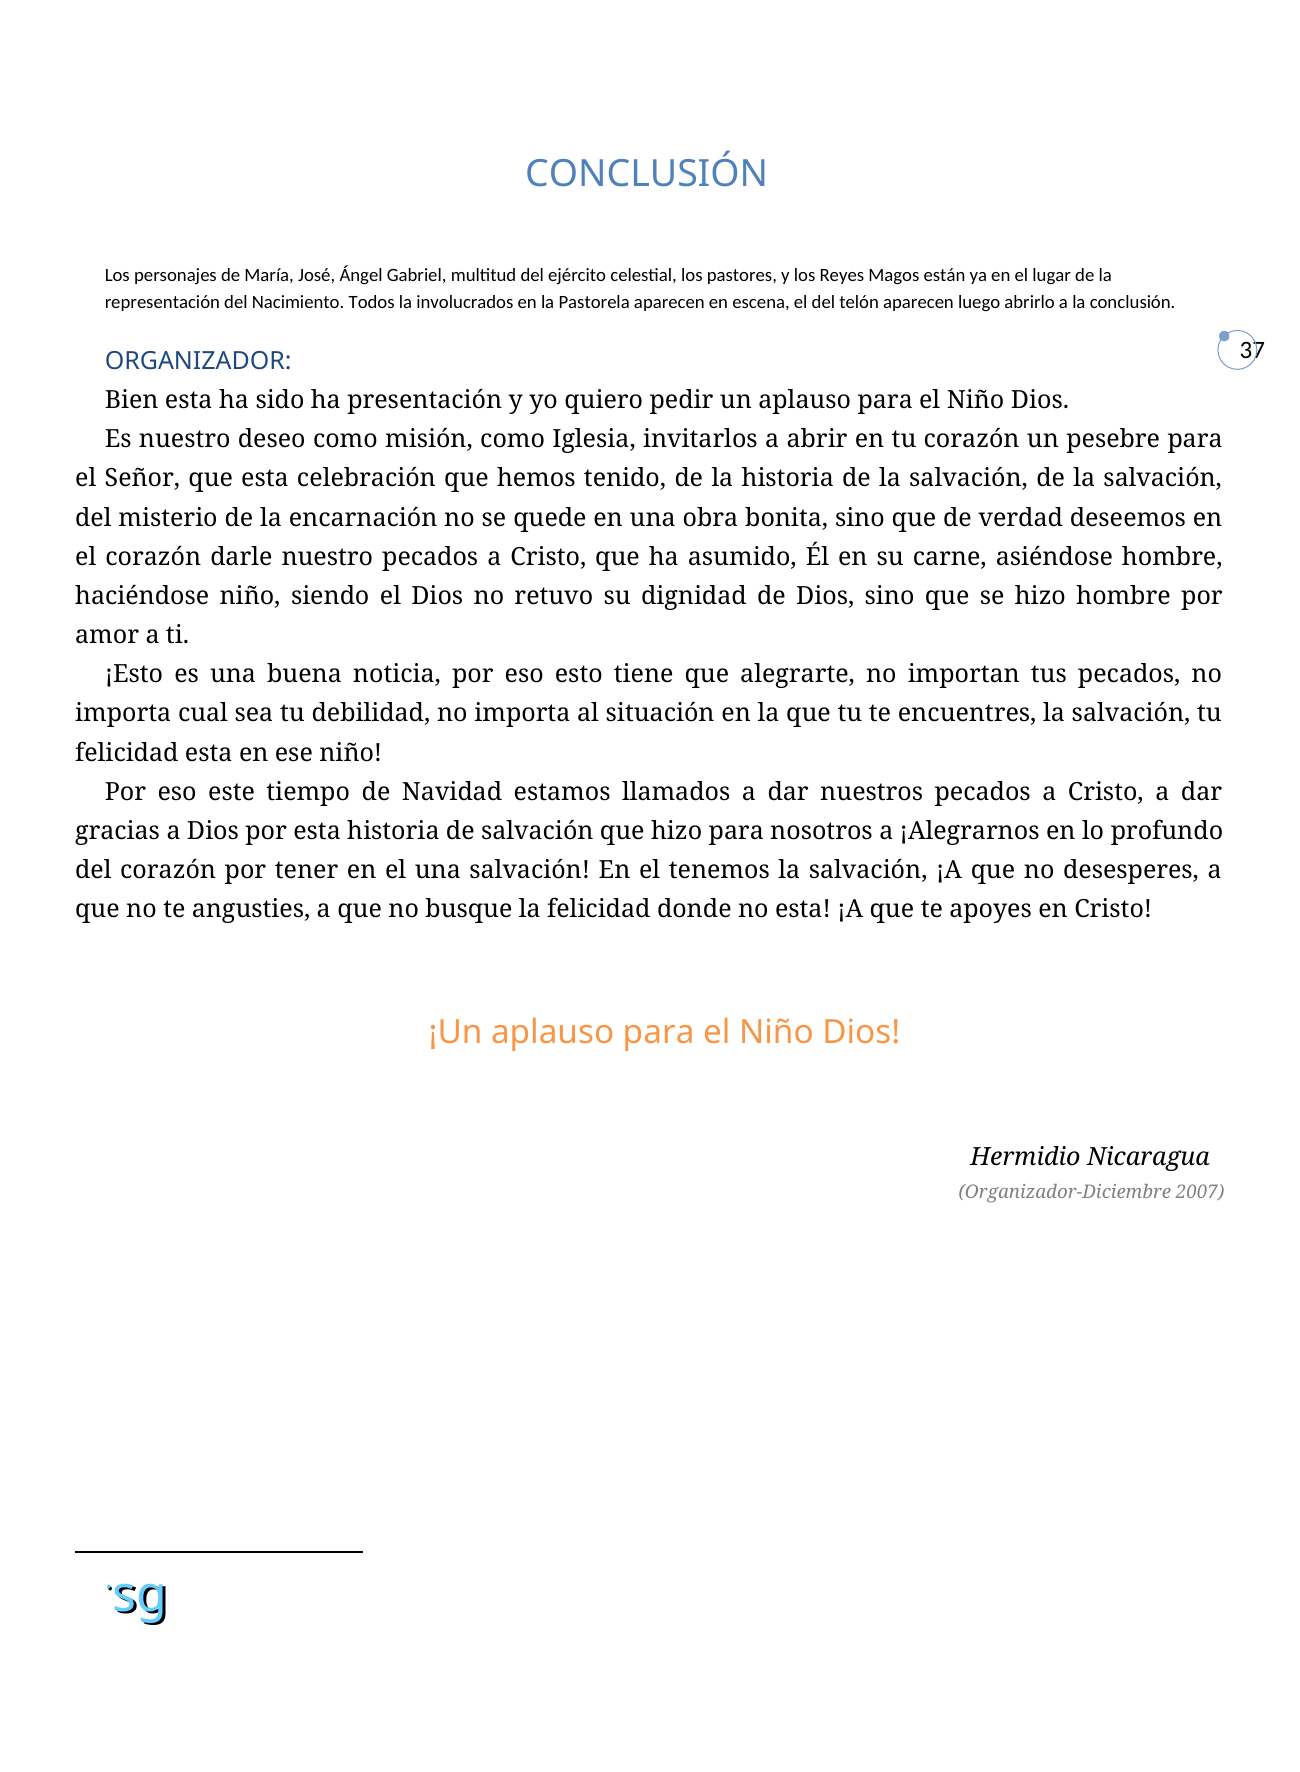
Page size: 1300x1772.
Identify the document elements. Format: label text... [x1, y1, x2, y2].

text Hermidio Nicaragua [104, 1139, 1210, 1173]
text Por eso este tiempo de Navidad estamos llamados a dar nuestros pecados a Cristo, a dar gracias a Dios por esta historia de salvación que hizo para nosotros a ¡Alegrarnos en lo profundo del corazón por tener en el una salvación! En el tenemos la salvación, ¡A que no desesperes, a que no te angusties, a que no busque la felicidad donde no esta! ¡A que te apoyes en Cristo! [75, 773, 1224, 925]
text ¡Un aplauso para el Niño Dios! [104, 1008, 1224, 1054]
text ¡Esto es una buena noticia, por eso esto tiene que alegrarte, no importan tus pecados, no importa cual sea tu debilidad, no importa al situación en la que tu te encuentres, la salvación, tu felicidad esta en ese niño! [75, 656, 1224, 768]
text Los personajes de María, José, Ángel Gabriel, multitud del ejército celestial, los pastores, y los Reyes Magos están ya en el lugar de la representación del Nacimiento. Todos la involucrados en la Pastorela aparecen en escena, el del telón aparecen luego abrirlo a la conclusión. [104, 263, 1224, 313]
text ORGANIZADOR: [104, 342, 1224, 377]
text Es nuestro deseo como misión, como Iglesia, invitarlos a abrir en tu corazón un pesebre para el Señor, que esta celebración que hemos tenido, de la historia de la salvación, de la salvación, del misterio de la encarnación no se quede en una obra bonita, sino que de verdad deseemos en el corazón darle nuestro pecados a Cristo, que ha asumido, Él en su carne, asiéndose hombre, haciéndose niño, siendo el Dios no retuvo su dignidad de Dios, sino que se hizo hombre por amor a ti. [75, 421, 1224, 651]
text (Organizador-Diciembre 2007) [104, 1178, 1224, 1203]
text Bien esta ha sido ha presentación y yo quiero pedir un aplauso para el Niño Dios. [75, 382, 1224, 416]
text CONCLUSIÓN [75, 146, 1224, 197]
text sg [104, 1558, 1224, 1626]
